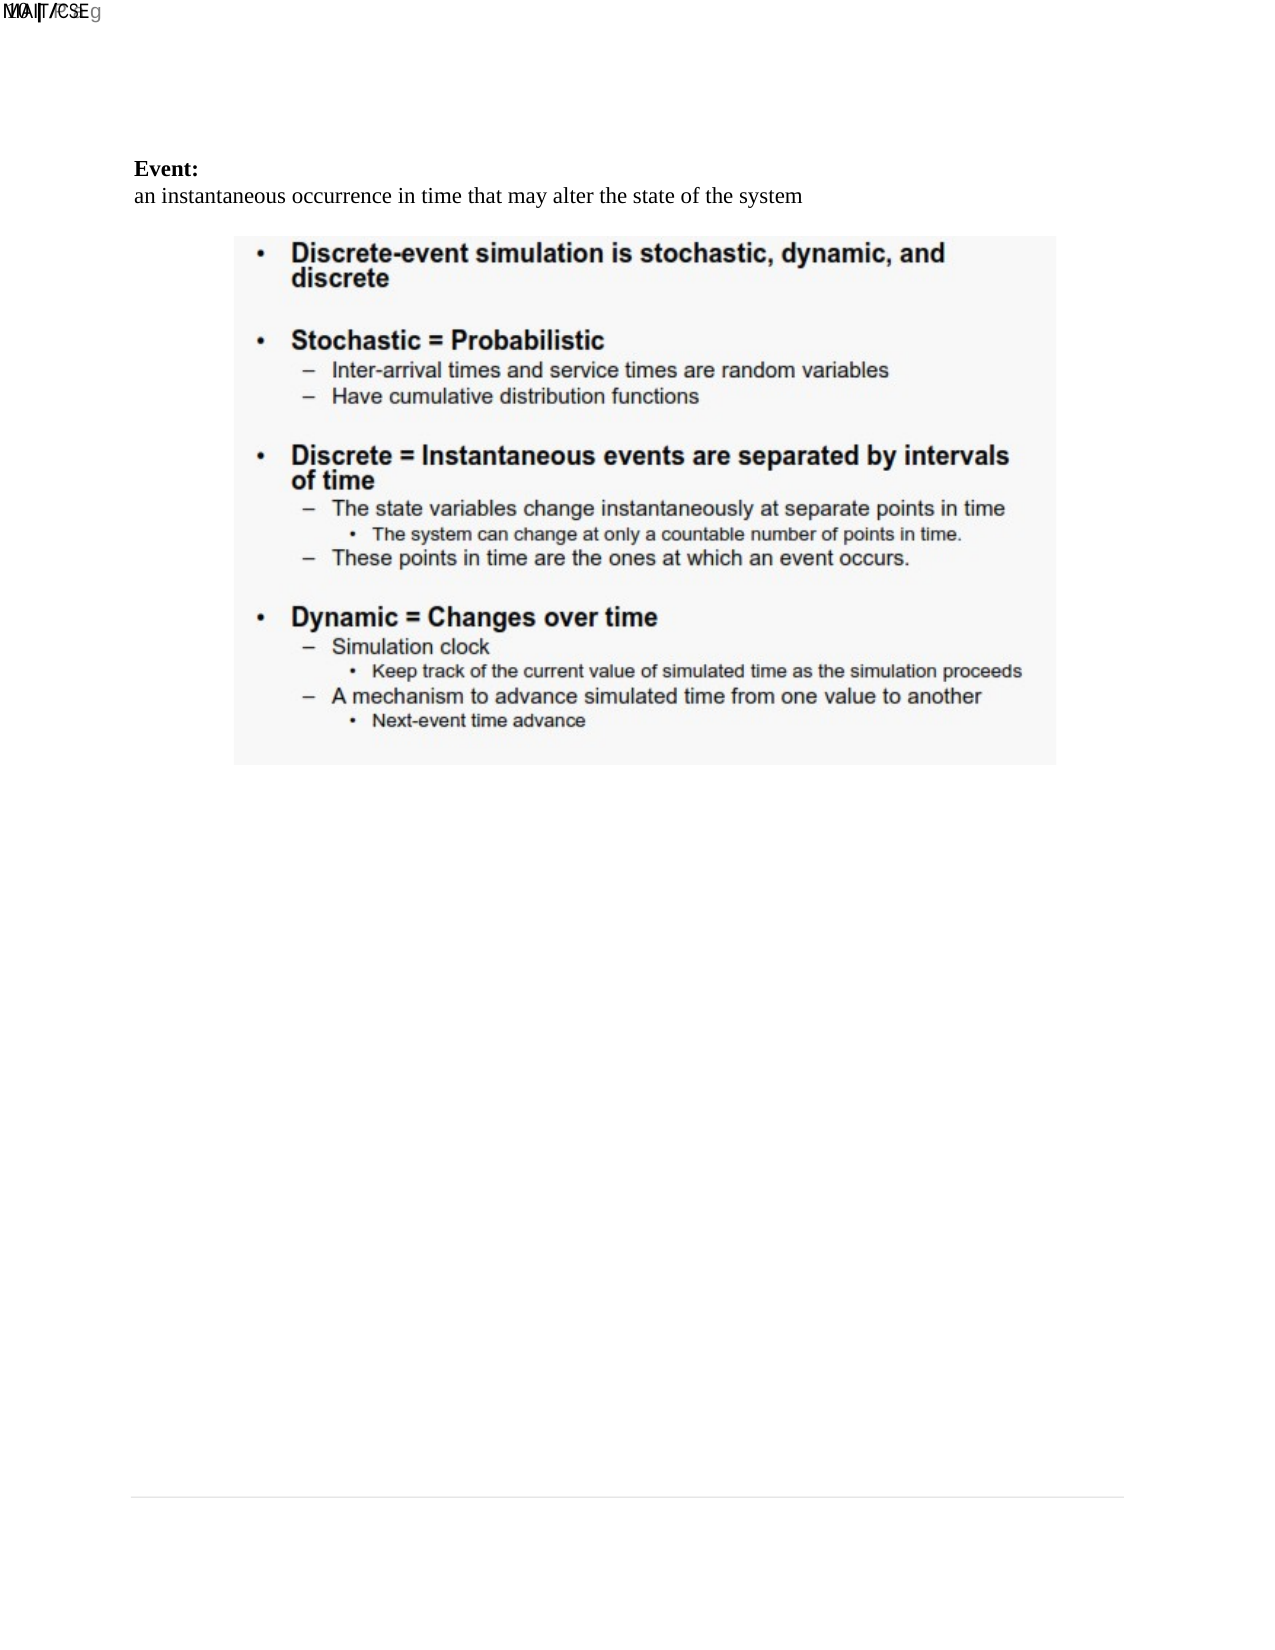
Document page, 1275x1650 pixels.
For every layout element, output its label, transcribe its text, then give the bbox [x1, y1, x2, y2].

text an instantaneous occurrence in time that may alter the state of the system [134, 182, 1212, 208]
picture [233, 236, 1057, 765]
text Event: [134, 155, 1212, 181]
